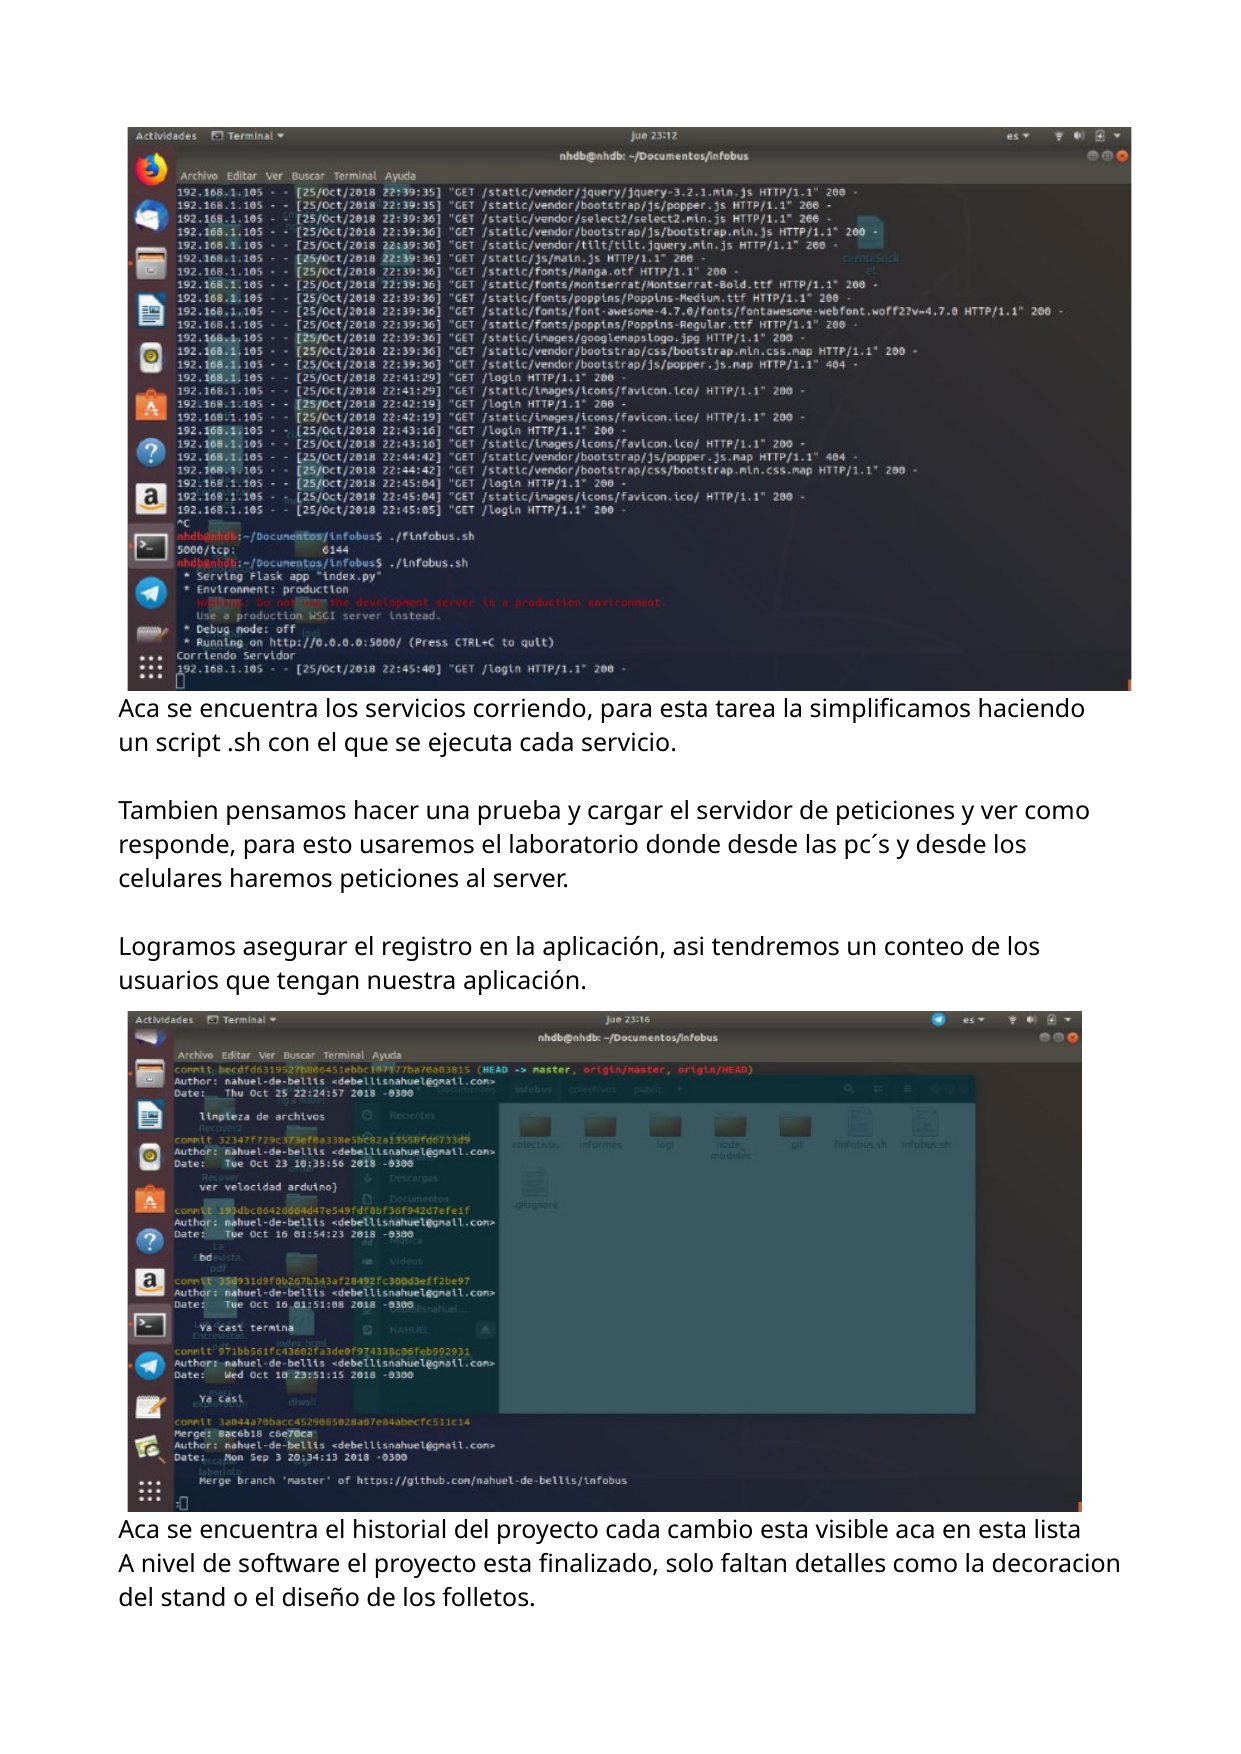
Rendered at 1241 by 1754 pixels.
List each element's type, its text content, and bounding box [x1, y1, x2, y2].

picture [127, 127, 1132, 691]
text Logramos asegurar el registro en la aplicación, asi tendremos un conteo de los usuarios que tengan nuestra aplicación. [118, 929, 1122, 997]
text A nivel de software el proyecto esta finalizado, solo faltan detalles como la decoracion del stand o el diseño de los folletos. [118, 1546, 1122, 1614]
text Aca se encuentra los servicios corriendo, para esta tarea la simplificamos haciendo un script .sh con el que se ejecuta cada servicio. [118, 118, 1122, 759]
picture [127, 1011, 1082, 1512]
text Aca se encuentra el historial del proyecto cada cambio esta visible aca en esta lista [118, 997, 1122, 1546]
text Tambien pensamos hacer una prueba y cargar el servidor de peticiones y ver como responde, para esto usaremos el laboratorio donde desde las pc´s y desde los celulares haremos peticiones al server. [118, 793, 1122, 895]
